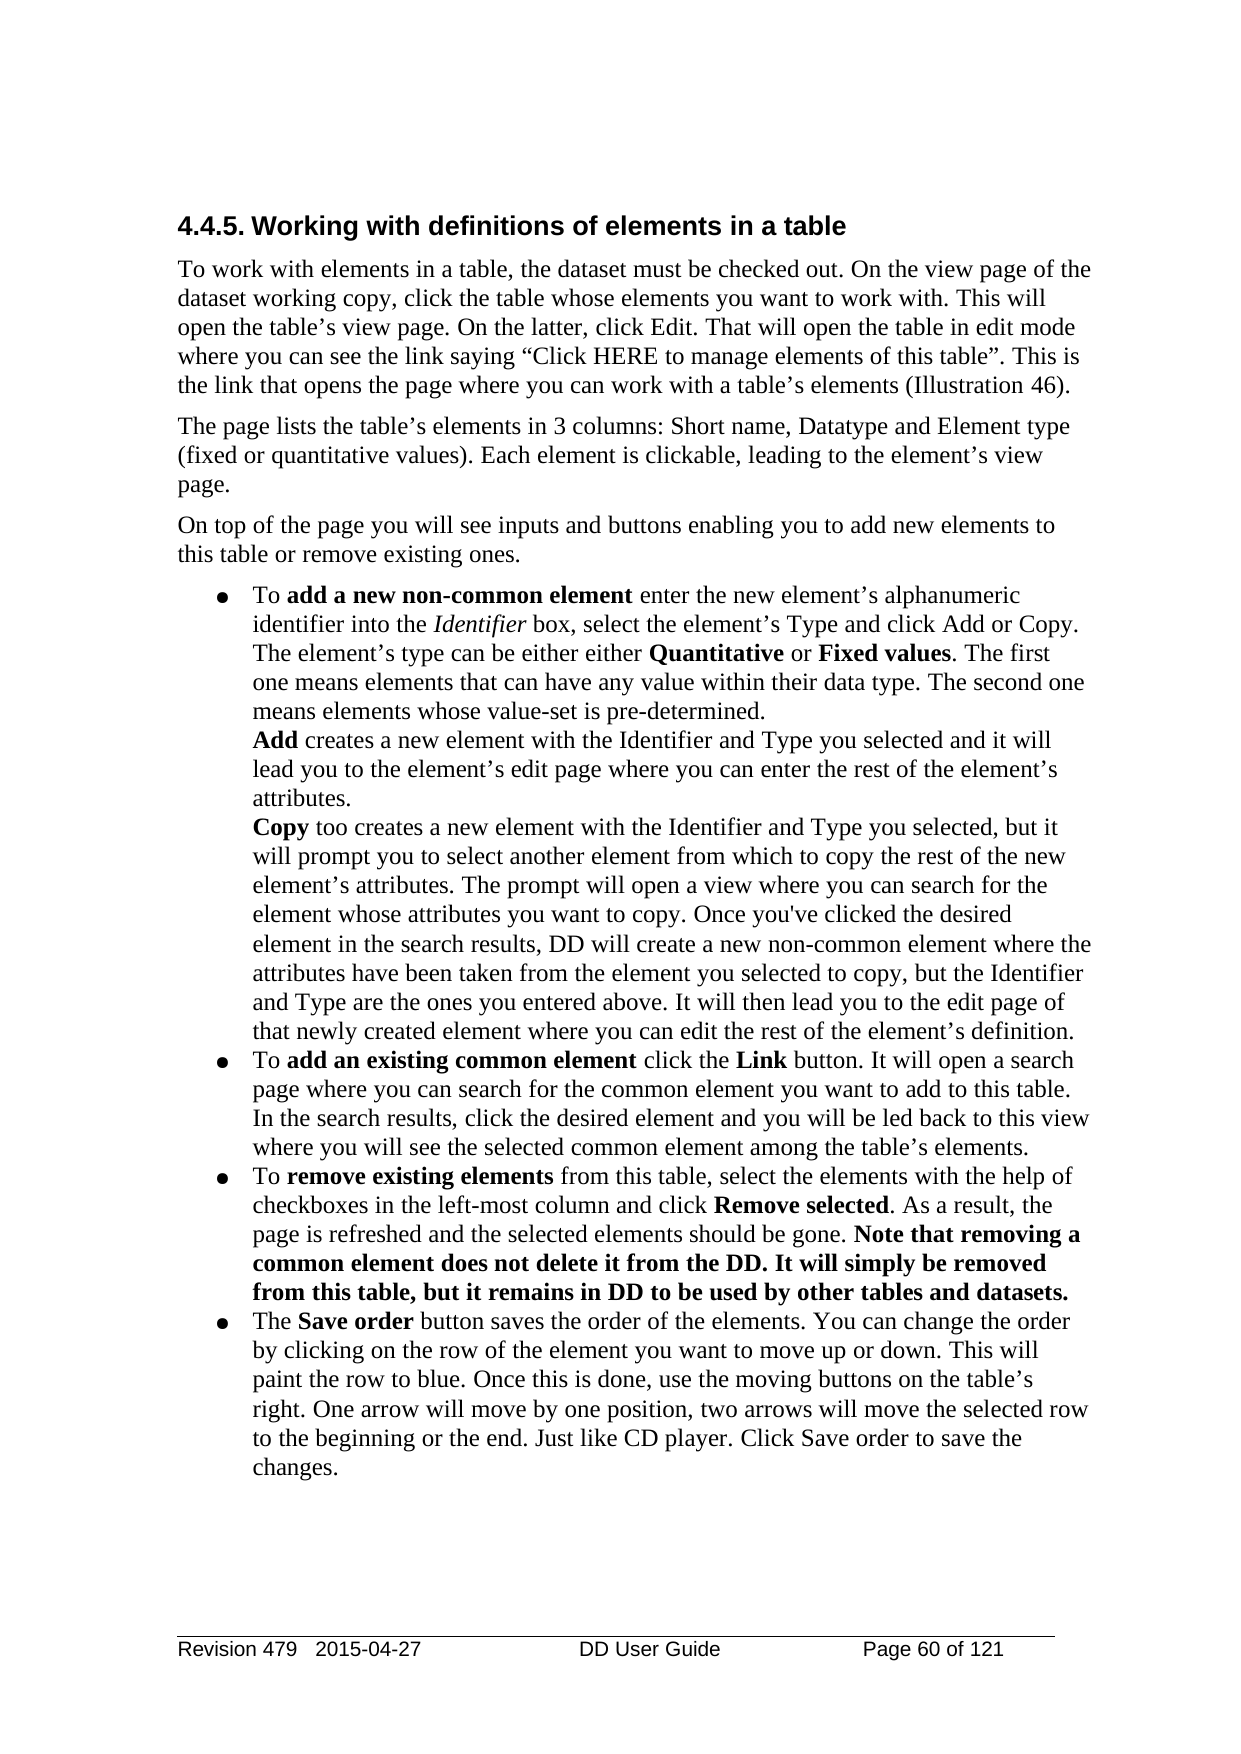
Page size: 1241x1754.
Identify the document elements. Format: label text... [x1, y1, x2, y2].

text The page lists the table’s elements in 3 columns: Short name, Datatype and Element type (fixed or quantitative values). Each element is clickable, leading to the element’s view page. [177, 411, 1092, 498]
list To remove existing elements from this table, select the elements with the help of checkboxes in the left-most column and click Remove selected. As a result, the page is refreshed and the selected elements should be gone. Note that removing a common element does not delete it from the DD. It will simply be removed from this table, but it remains in DD to be used by other tables and datasets. [215, 1161, 1092, 1306]
text On top of the page you will see inputs and buttons enabling you to add new elements to this table or remove existing ones. [177, 510, 1092, 568]
subtitle Working with definitions of elements in a table [177, 210, 1092, 241]
list The Save order button saves the order of the elements. You can change the order by clicking on the row of the element you want to move up or down. This will paint the row to blue. Once this is done, use the moving buttons on the table’s right. One arrow will move by one position, two arrows will move the selected row to the beginning or the end. Just like CD player. Click Save order to save the changes. [215, 1306, 1092, 1481]
list To add an existing common element click the Link button. It will open a search page where you can search for the common element you want to add to this table. In the search results, click the desired element and you will be led back to this view where you will see the selected common element among the table’s elements. [215, 1045, 1092, 1161]
text To work with elements in a table, the dataset must be checked out. On the view page of the dataset working copy, click the table whose elements you want to work with. This will open the table’s view page. On the latter, click Edit. That will open the table in edit mode where you can see the link saying “Click HERE to manage elements of this table”. This is the link that opens the page where you can work with a table’s elements (Illustration 46). [177, 254, 1092, 399]
list To add a new non-common element enter the new element’s alphanumeric identifier into the Identifier box, select the element’s Type and click Add or Copy. The element’s type can be either either Quantitative or Fixed values. The first one means elements that can have any value within their data type. The second one means elements whose value-set is pre-determined. Add creates a new element with the Identifier and Type you selected and it will lead you to the element’s edit page where you can enter the rest of the element’s attributes. Copy too creates a new element with the Identifier and Type you selected, but it will prompt you to select another element from which to copy the rest of the new element’s attributes. The prompt will open a view where you can search for the element whose attributes you want to copy. Once you've clicked the desired element in the search results, DD will create a new non-common element where the attributes have been taken from the element you selected to copy, but the Identifier and Type are the ones you entered above. It will then lead you to the edit page of that newly created element where you can edit the rest of the element’s definition. [215, 580, 1092, 1045]
